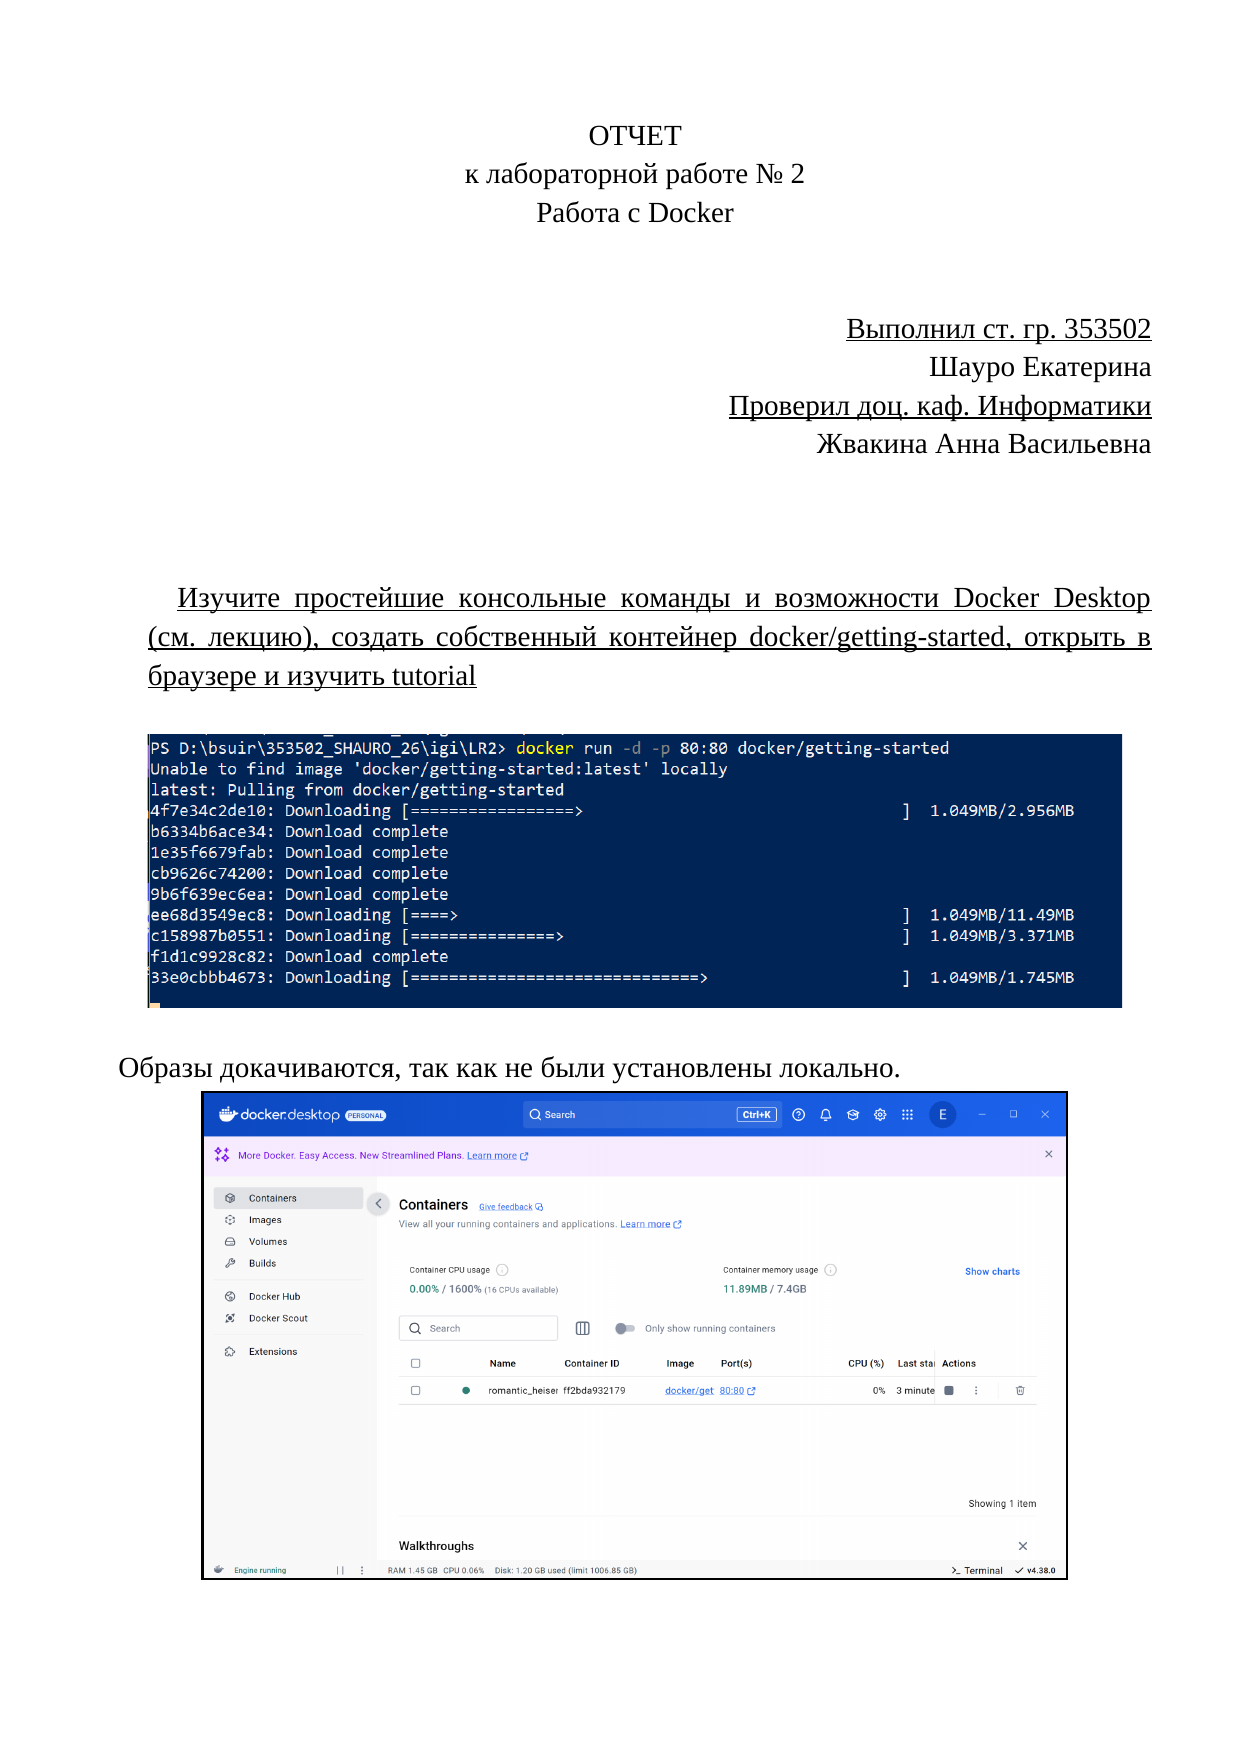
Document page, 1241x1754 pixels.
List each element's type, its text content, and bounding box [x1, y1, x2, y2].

text браузере и изучить tutorial [148, 650, 1152, 691]
text Изучите простейшие консольные команды и возможности Docker Desktop (см. лекцию), создать собственный контейнер docker/getting-started, открыть в [148, 581, 1152, 648]
text Жвакина Анна Васильевна [118, 426, 1152, 460]
text Проверил доц. каф. Информатики [118, 388, 1152, 421]
text Выполнил ст. гр. 353502 [118, 311, 1152, 344]
text Работа с Docker [118, 195, 1152, 229]
text к лабораторной работе № 2 [118, 157, 1152, 190]
text Шауро Екатерина [118, 349, 1152, 383]
picture [204, 1093, 1066, 1578]
text Образы докачиваются, так как не были установлены локально. [118, 1050, 1152, 1083]
picture [147, 734, 1123, 1008]
text ОТЧЕТ [118, 118, 1152, 152]
